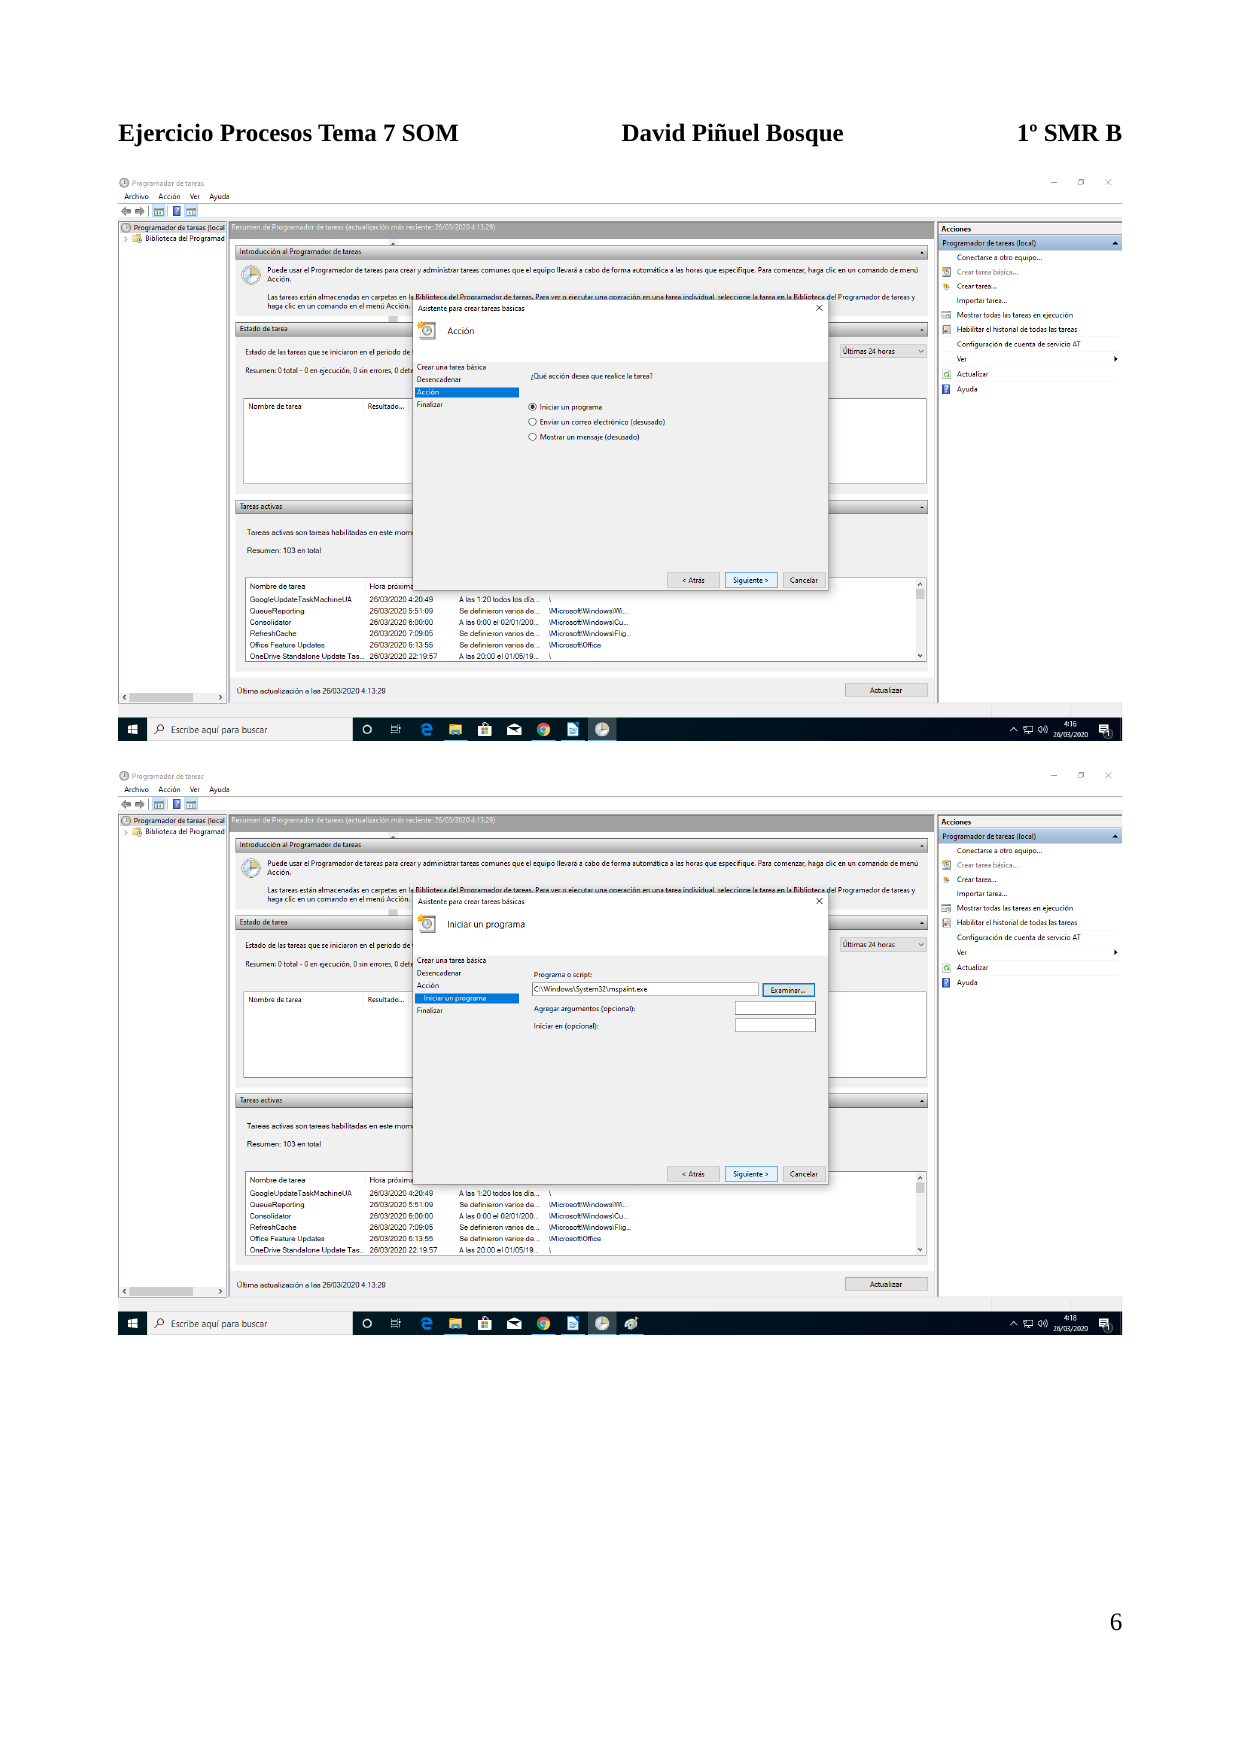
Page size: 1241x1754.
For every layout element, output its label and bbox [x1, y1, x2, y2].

picture [118, 769, 1123, 1335]
picture [118, 176, 1123, 741]
